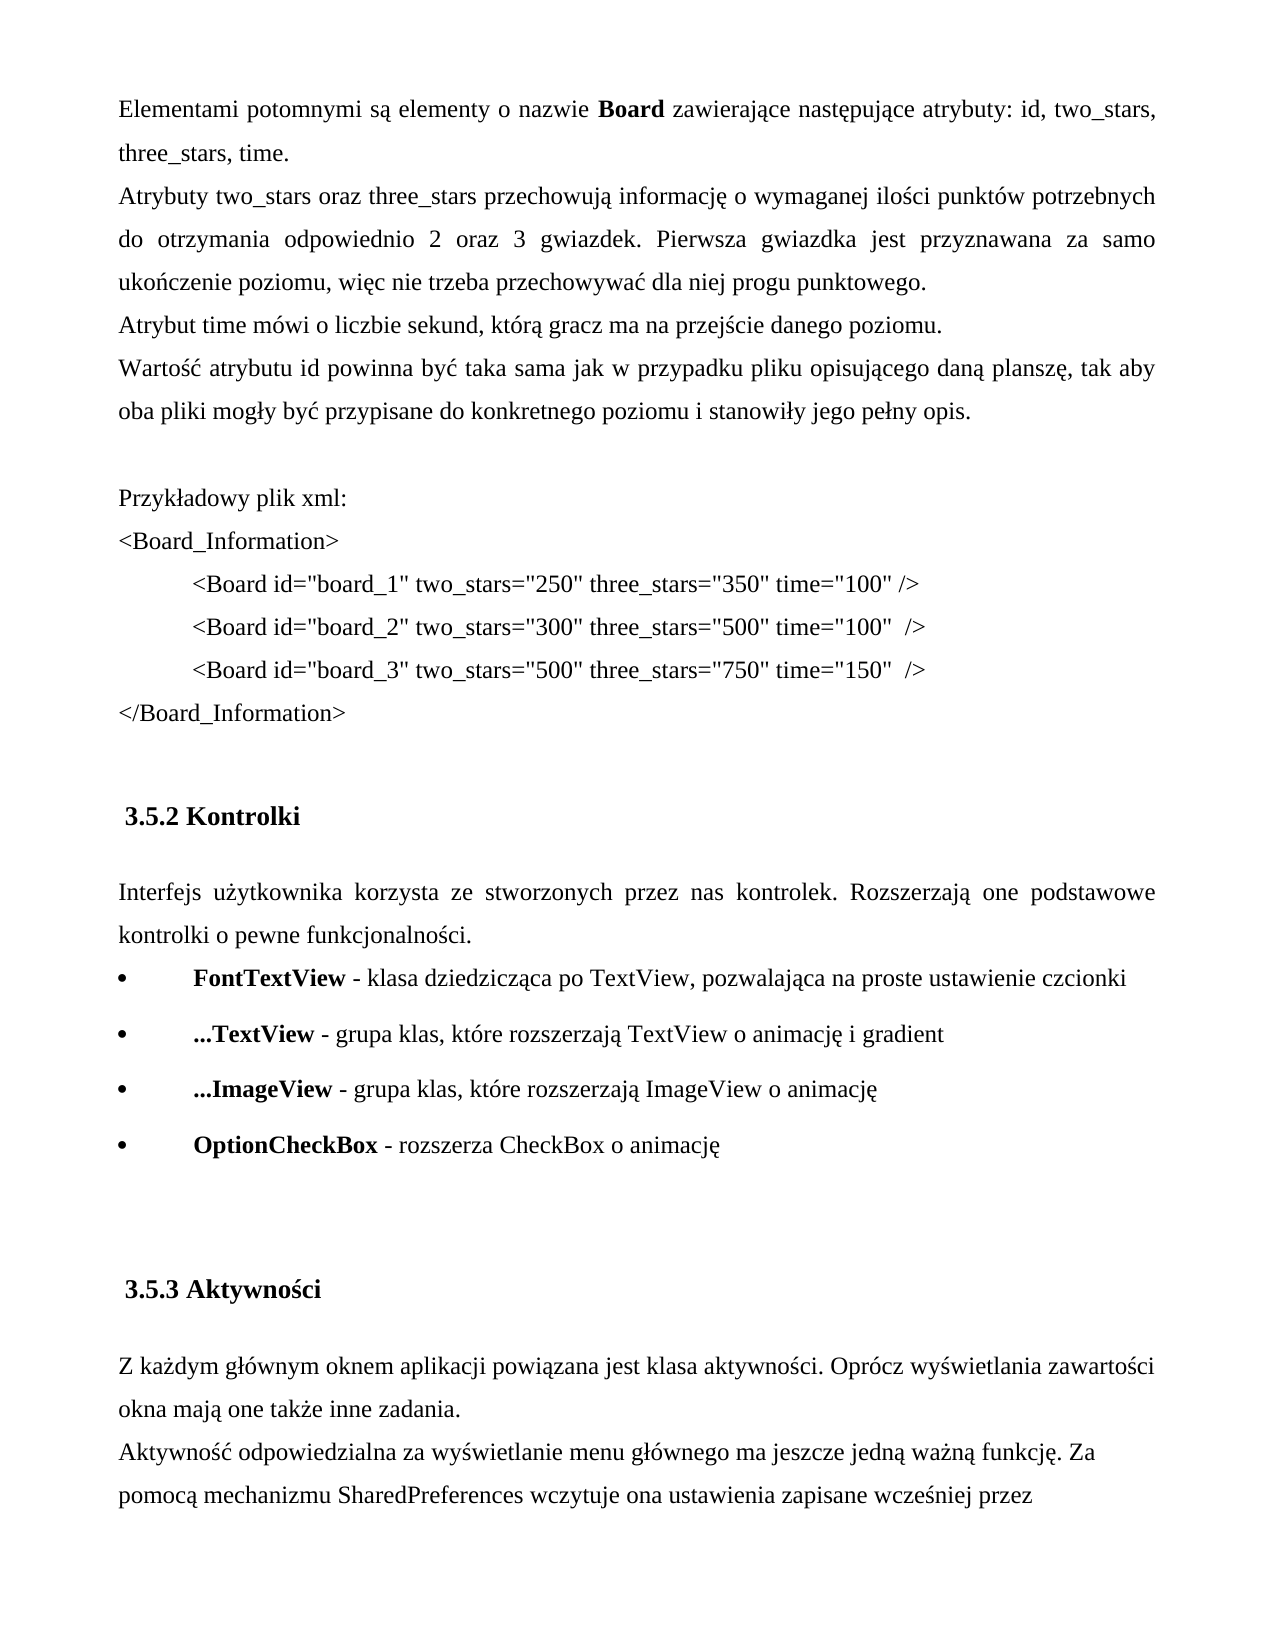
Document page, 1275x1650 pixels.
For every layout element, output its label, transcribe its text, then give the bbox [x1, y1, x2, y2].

text </Board_Information> [118, 698, 1157, 727]
subtitle Aktywności [118, 1274, 1157, 1305]
list ...TextView - grupa klas, które rozszerzają TextView o animację i gradient [118, 1019, 1157, 1048]
text Wartość atrybutu id powinna być taka sama jak w przypadku pliku opisującego daną planszę, tak aby oba pliki mogły być przypisane do konkretnego poziomu i stanowiły jego pełny opis. [118, 353, 1157, 425]
list OptionCheckBox - rozszerza CheckBox o animację [118, 1130, 1157, 1159]
text Atrybut time mówi o liczbie sekund, którą gracz ma na przejście danego poziomu. [118, 310, 1157, 339]
list FontTextView - klasa dziedzicząca po TextView, pozwalająca na proste ustawienie czcionki [118, 963, 1157, 992]
text <Board id="board_2" two_stars="300" three_stars="500" time="100" /> [118, 612, 1157, 641]
text Interfejs użytkownika korzysta ze stworzonych przez nas kontrolek. Rozszerzają one podstawowe kontrolki o pewne funkcjonalności. [118, 877, 1157, 949]
list ...ImageView - grupa klas, które rozszerzają ImageView o animację [118, 1074, 1157, 1103]
text Atrybuty two_stars oraz three_stars przechowują informację o wymaganej ilości punktów potrzebnych do otrzymania odpowiednio 2 oraz 3 gwiazdek. Pierwsza gwiazdka jest przyznawana za samo ukończenie poziomu, więc nie trzeba przechowywać dla niej progu punktowego. [118, 181, 1157, 296]
text <Board_Information> [118, 526, 1157, 554]
text Elementami potomnymi są elementy o nazwie Board zawierające następujące atrybuty: id, two_stars, three_stars, time. [118, 94, 1157, 166]
text <Board id="board_3" two_stars="500" three_stars="750" time="150" /> [118, 655, 1157, 684]
text Z każdym głównym oknem aplikacji powiązana jest klasa aktywności. Oprócz wyświetlania zawartości okna mają one także inne zadania. [118, 1351, 1157, 1423]
subtitle Kontrolki [118, 800, 1157, 831]
text <Board id="board_1" two_stars="250" three_stars="350" time="100" /> [118, 569, 1157, 598]
text Aktywność odpowiedzialna za wyświetlanie menu głównego ma jeszcze jedną ważną funkcję. Za pomocą mechanizmu SharedPreferences wczytuje ona ustawienia zapisane wcześniej przez [118, 1437, 1157, 1509]
text Przykładowy plik xml: [118, 483, 1157, 511]
